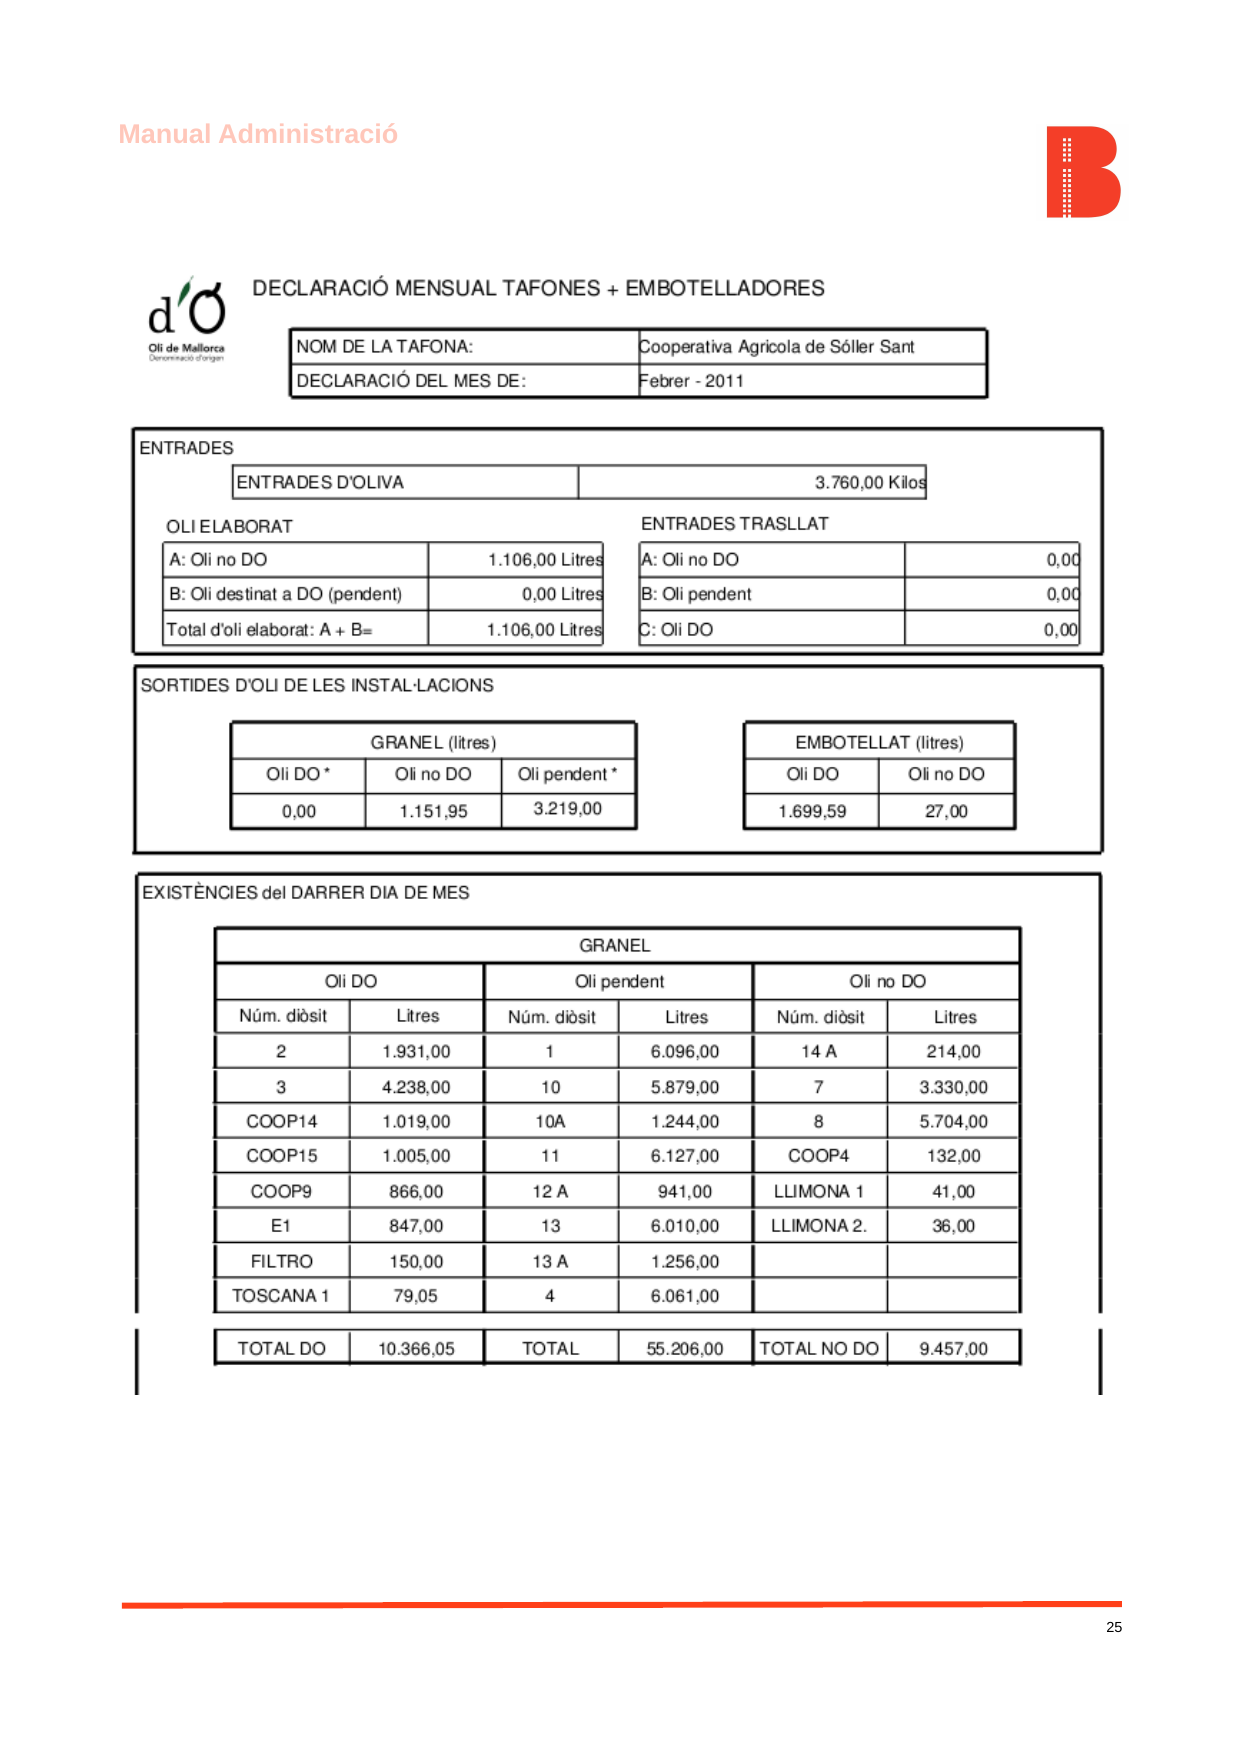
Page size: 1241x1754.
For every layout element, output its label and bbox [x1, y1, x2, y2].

picture [1036, 124, 1130, 221]
picture [118, 267, 1123, 1395]
